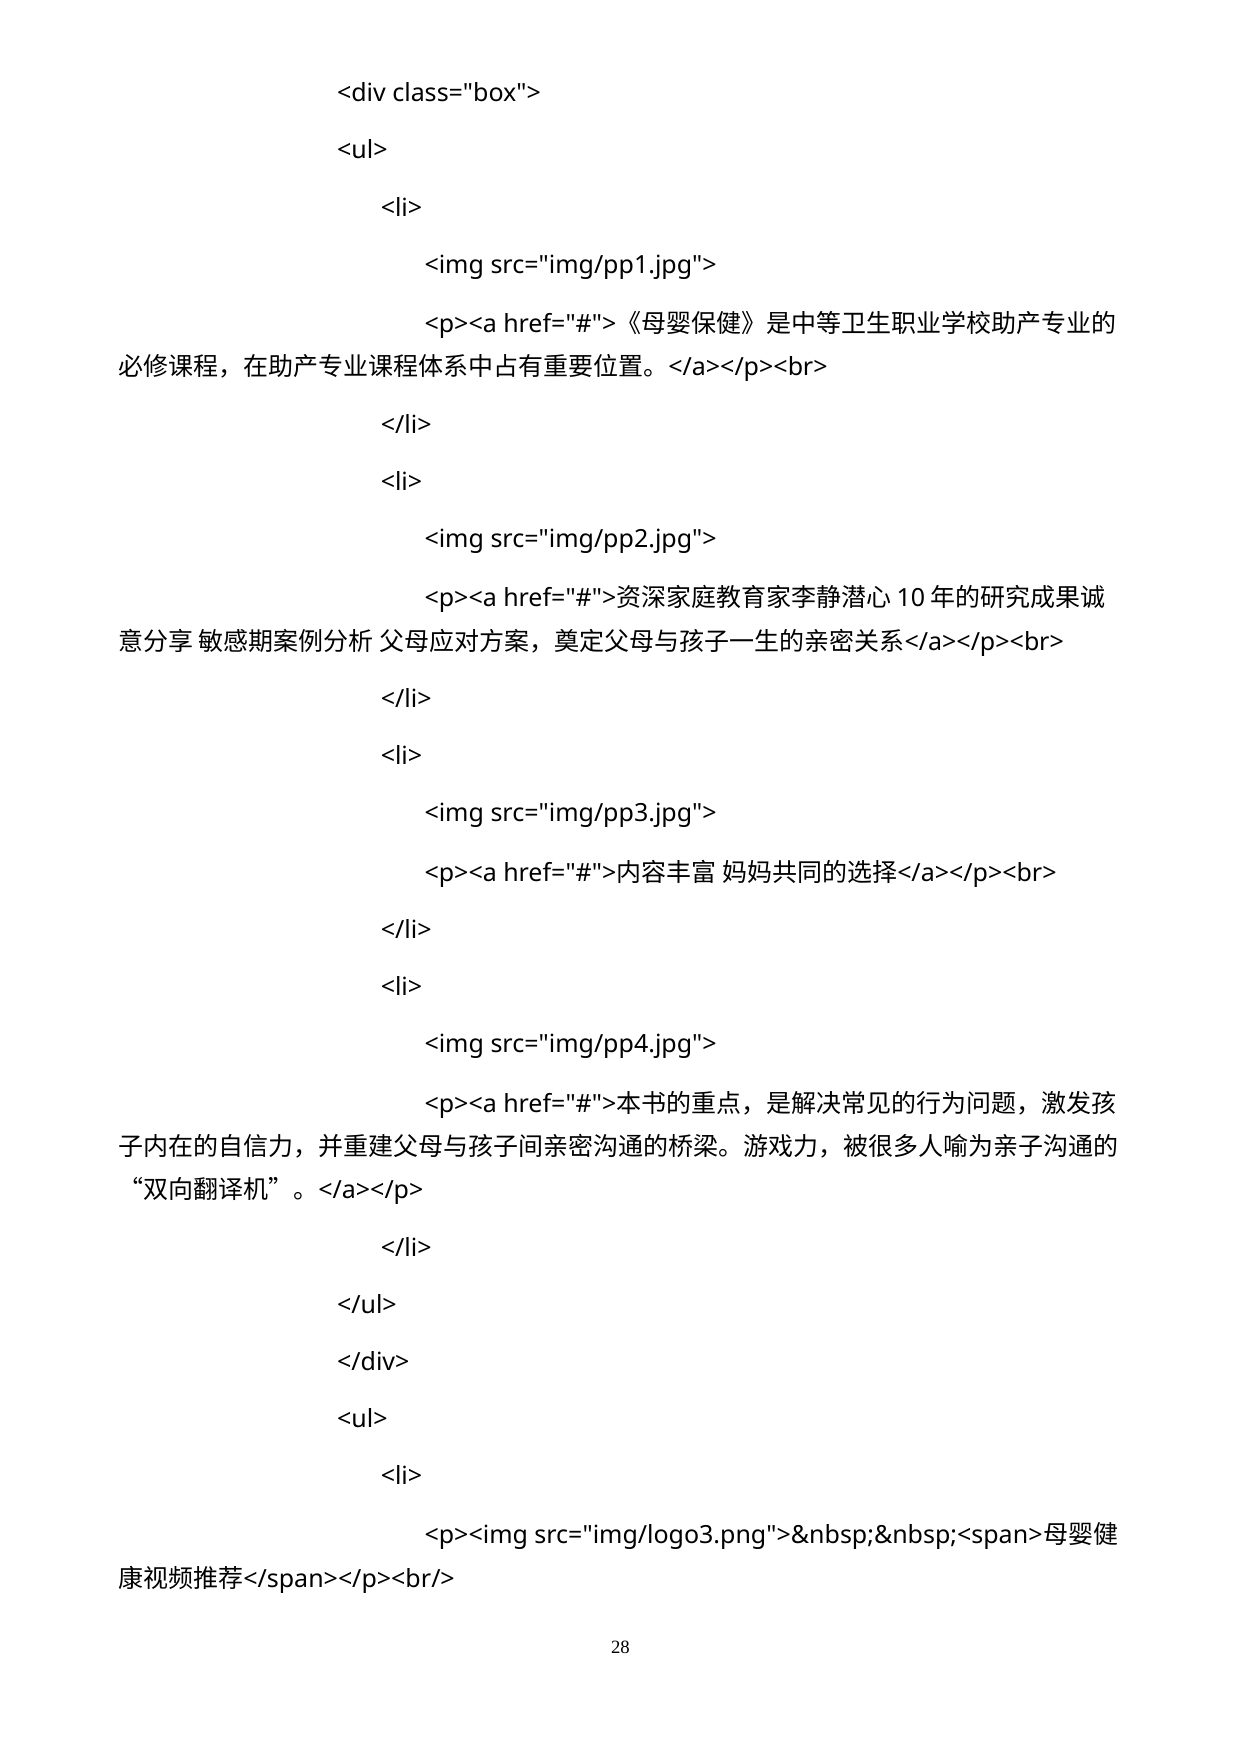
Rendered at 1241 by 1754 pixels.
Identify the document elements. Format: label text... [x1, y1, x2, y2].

text <ul> [118, 132, 1122, 166]
text <p><a href="#">《母婴保健》是中等卫生职业学校助产专业的必修课程，在助产专业课程体系中占有重要位置。</a></p><br> [118, 303, 1122, 383]
text <li> [118, 969, 1122, 1003]
text <li> [118, 189, 1122, 223]
text </li> [118, 1229, 1122, 1264]
text <img src="img/pp2.jpg"> [118, 521, 1122, 555]
text <ul> [118, 1401, 1122, 1435]
text <p><a href="#">资深家庭教育家李静潜心10年的研究成果诚意分享 敏感期案例分析 父母应对方案，奠定父母与孩子一生的亲密关系</a></p><br> [118, 578, 1122, 657]
text </li> [118, 681, 1122, 715]
text </li> [118, 406, 1122, 441]
text </ul> [118, 1287, 1122, 1321]
text <p><a href="#">内容丰富 妈妈共同的选择</a></p><br> [118, 852, 1122, 888]
text <div class="box"> [118, 75, 1122, 109]
text <img src="img/pp4.jpg"> [118, 1026, 1122, 1060]
text <li> [118, 738, 1122, 772]
text <p><img src="img/logo3.png">&nbsp;&nbsp;<span>母婴健康视频推荐</span></p><br/> [118, 1515, 1122, 1595]
text </div> [118, 1344, 1122, 1378]
text <p><a href="#">本书的重点，是解决常见的行为问题，激发孩子内在的自信力，并重建父母与孩子间亲密沟通的桥梁。游戏力，被很多人喻为亲子沟通的“双向翻译机”。</a></p> [118, 1083, 1122, 1206]
text <li> [118, 463, 1122, 498]
text <li> [118, 1458, 1122, 1492]
text <img src="img/pp3.jpg"> [118, 795, 1122, 829]
text <img src="img/pp1.jpg"> [118, 246, 1122, 280]
text </li> [118, 912, 1122, 946]
